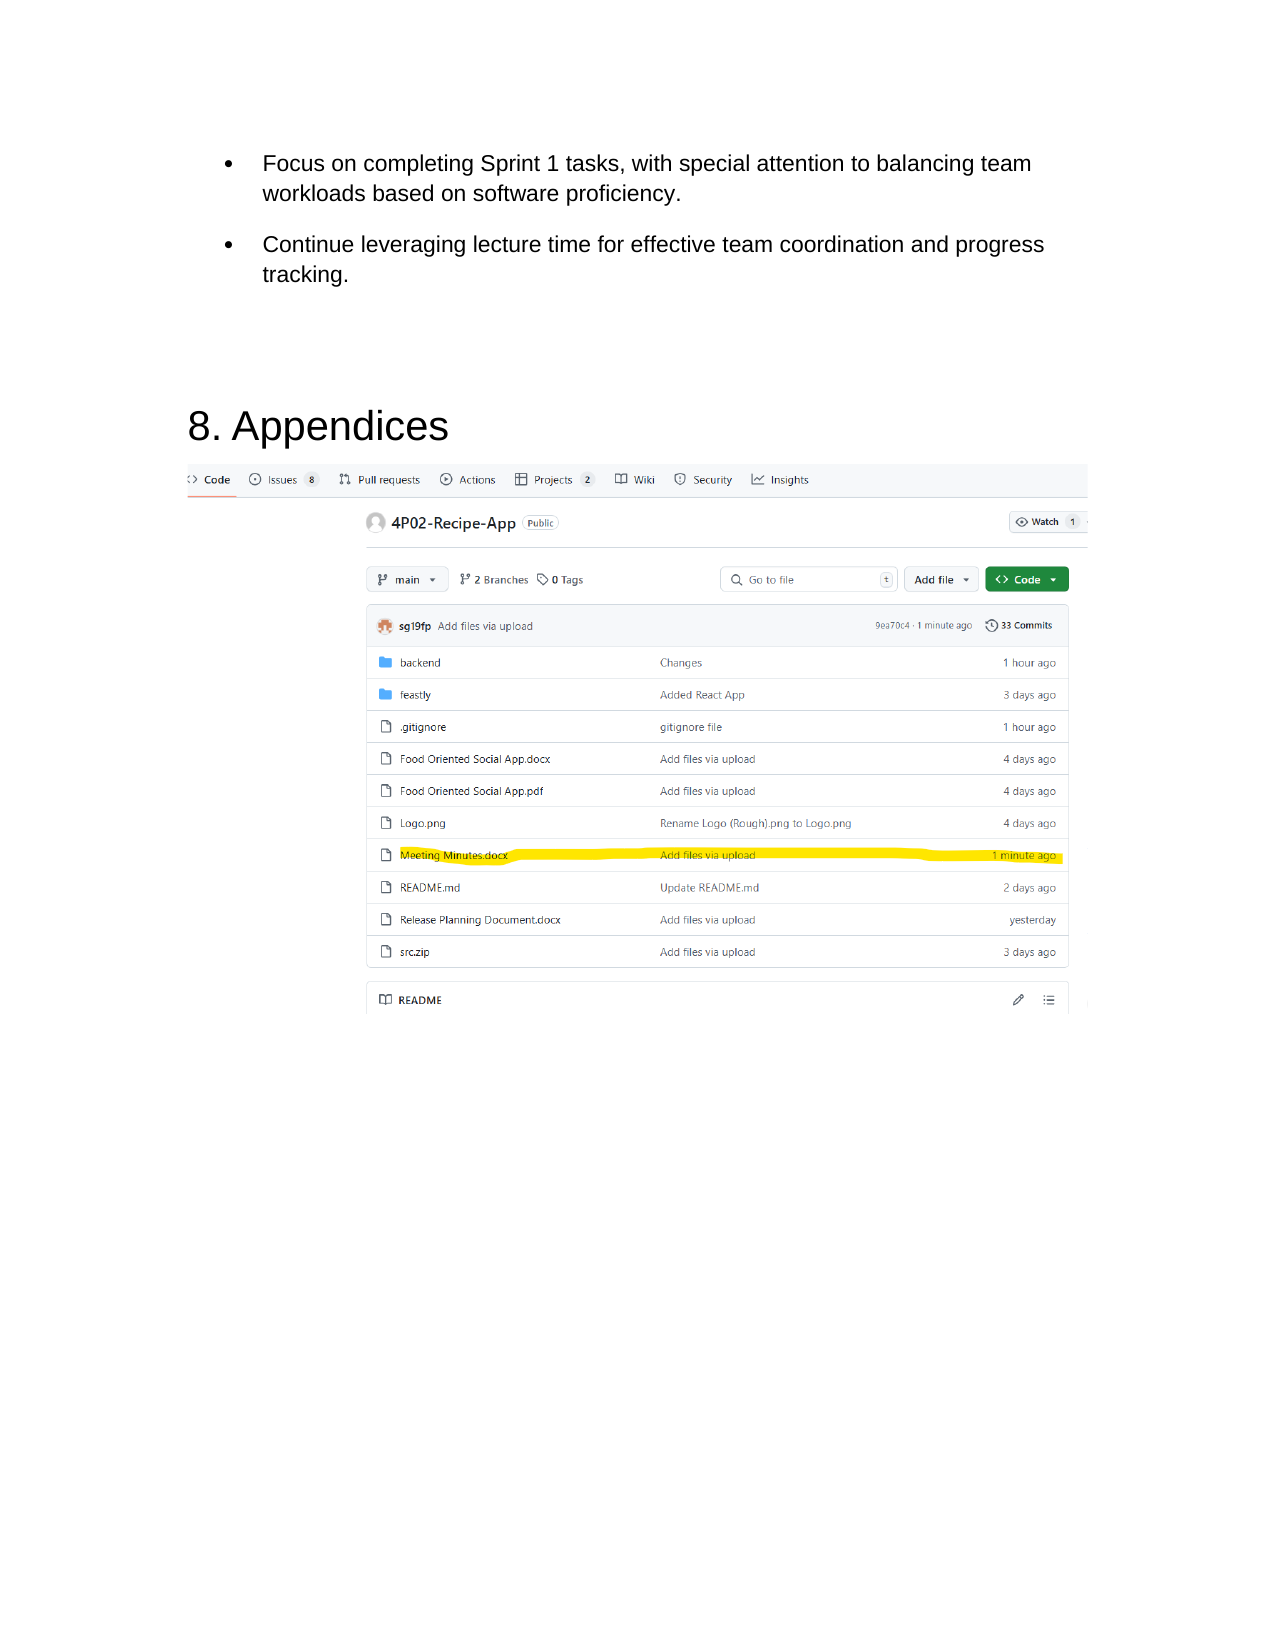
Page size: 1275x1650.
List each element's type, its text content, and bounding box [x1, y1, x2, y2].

subtitle 8. Appendices [187, 401, 1087, 449]
list Continue leveraging lecture time for effective team coordination and progress tracking. [225, 231, 1087, 288]
list Focus on completing Sprint 1 tasks, with special attention to balancing team workloads based on software proficiency. [225, 150, 1087, 207]
